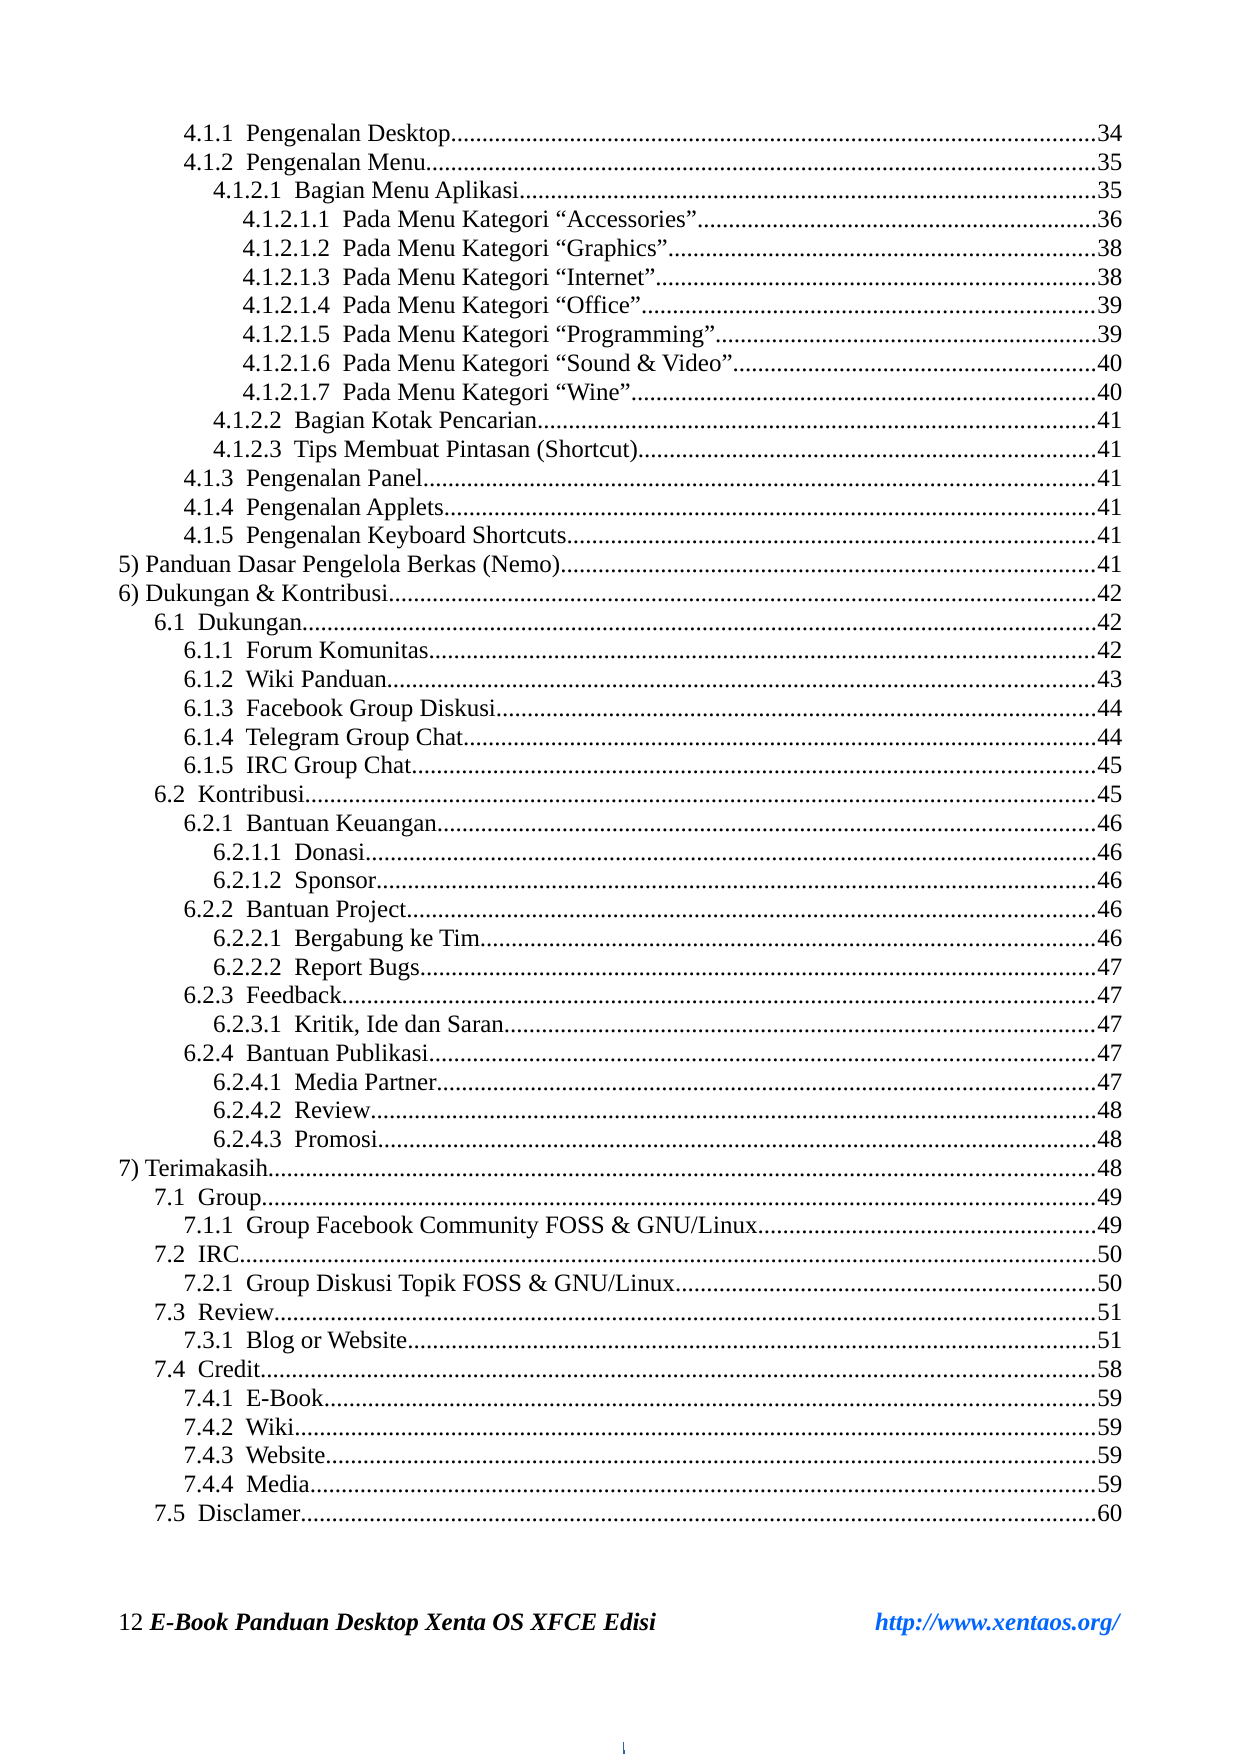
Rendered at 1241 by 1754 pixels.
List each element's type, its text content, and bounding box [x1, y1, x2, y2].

text 4.1.2 Pengenalan Menu 35 [177, 147, 1122, 176]
text 7.4.1 E-Book 59 [177, 1383, 1122, 1412]
text 4.1.4 Pengenalan Applets 41 [177, 492, 1122, 521]
text 6.2.4 Bantuan Publikasi 47 [177, 1038, 1122, 1067]
text 7.1 Group 49 [148, 1182, 1122, 1211]
text 6.2.4.3 Promosi 48 [207, 1124, 1122, 1153]
text 7.4.2 Wiki 59 [177, 1412, 1122, 1441]
text 6.1.5 IRC Group Chat 45 [177, 751, 1122, 779]
text 4.1.5 Pengenalan Keyboard Shortcuts 41 [177, 521, 1122, 549]
text 6.2.3 Feedback 47 [177, 981, 1122, 1009]
text 6) Dukungan & Kontribusi 42 [118, 578, 1122, 607]
text 6.2 Kontribusi 45 [148, 779, 1122, 808]
text 7.3.1 Blog or Website 51 [177, 1326, 1122, 1354]
text 7.5 Disclamer 60 [148, 1498, 1122, 1527]
text 6.1.2 Wiki Panduan 43 [177, 664, 1122, 693]
text 4.1.2.3 Tips Membuat Pintasan (Shortcut) 41 [207, 434, 1122, 463]
text 4.1.2.1.4 Pada Menu Kategori “Office” 39 [236, 291, 1122, 319]
text 6.2.4.2 Review 48 [207, 1096, 1122, 1124]
text 4.1.3 Pengenalan Panel 41 [177, 463, 1122, 492]
text 7.4.3 Website 59 [177, 1441, 1122, 1469]
text 4.1.1 Pengenalan Desktop 34 [177, 118, 1122, 147]
text 6.2.4.1 Media Partner 47 [207, 1067, 1122, 1096]
text 4.1.2.1.3 Pada Menu Kategori “Internet” 38 [236, 262, 1122, 291]
text 4.1.2.1.5 Pada Menu Kategori “Programming” 39 [236, 319, 1122, 348]
text 7.2.1 Group Diskusi Topik FOSS & GNU/Linux 50 [177, 1268, 1122, 1297]
text 7.2 IRC 50 [148, 1239, 1122, 1268]
text 4.1.2.1.6 Pada Menu Kategori “Sound & Video” 40 [236, 348, 1122, 377]
text 7) Terimakasih 48 [118, 1153, 1122, 1182]
text 6.1 Dukungan 42 [148, 607, 1122, 636]
text 4.1.2.1.1 Pada Menu Kategori “Accessories” 36 [236, 204, 1122, 233]
text 6.2.1.2 Sponsor 46 [207, 866, 1122, 894]
text 4.1.2.1 Bagian Menu Aplikasi 35 [207, 176, 1122, 204]
text 6.1.3 Facebook Group Diskusi 44 [177, 693, 1122, 722]
text 6.2.1 Bantuan Keuangan 46 [177, 808, 1122, 837]
text 6.2.2 Bantuan Project 46 [177, 894, 1122, 923]
text 7.4.4 Media 59 [177, 1469, 1122, 1498]
text 4.1.2.2 Bagian Kotak Pencarian 41 [207, 406, 1122, 434]
text 6.2.3.1 Kritik, Ide dan Saran 47 [207, 1009, 1122, 1038]
text 6.1.4 Telegram Group Chat 44 [177, 722, 1122, 751]
text 4.1.2.1.7 Pada Menu Kategori “Wine” 40 [236, 377, 1122, 406]
text 7.4 Credit 58 [148, 1354, 1122, 1383]
text 6.2.2.2 Report Bugs 47 [207, 952, 1122, 981]
text 6.1.1 Forum Komunitas 42 [177, 636, 1122, 664]
text 6.2.2.1 Bergabung ke Tim 46 [207, 923, 1122, 952]
text 4.1.2.1.2 Pada Menu Kategori “Graphics” 38 [236, 233, 1122, 262]
text 7.1.1 Group Facebook Community FOSS & GNU/Linux 49 [177, 1211, 1122, 1239]
text 5) Panduan Dasar Pengelola Berkas (Nemo) 41 [118, 549, 1122, 578]
text 7.3 Review 51 [148, 1297, 1122, 1326]
text 6.2.1.1 Donasi 46 [207, 837, 1122, 866]
